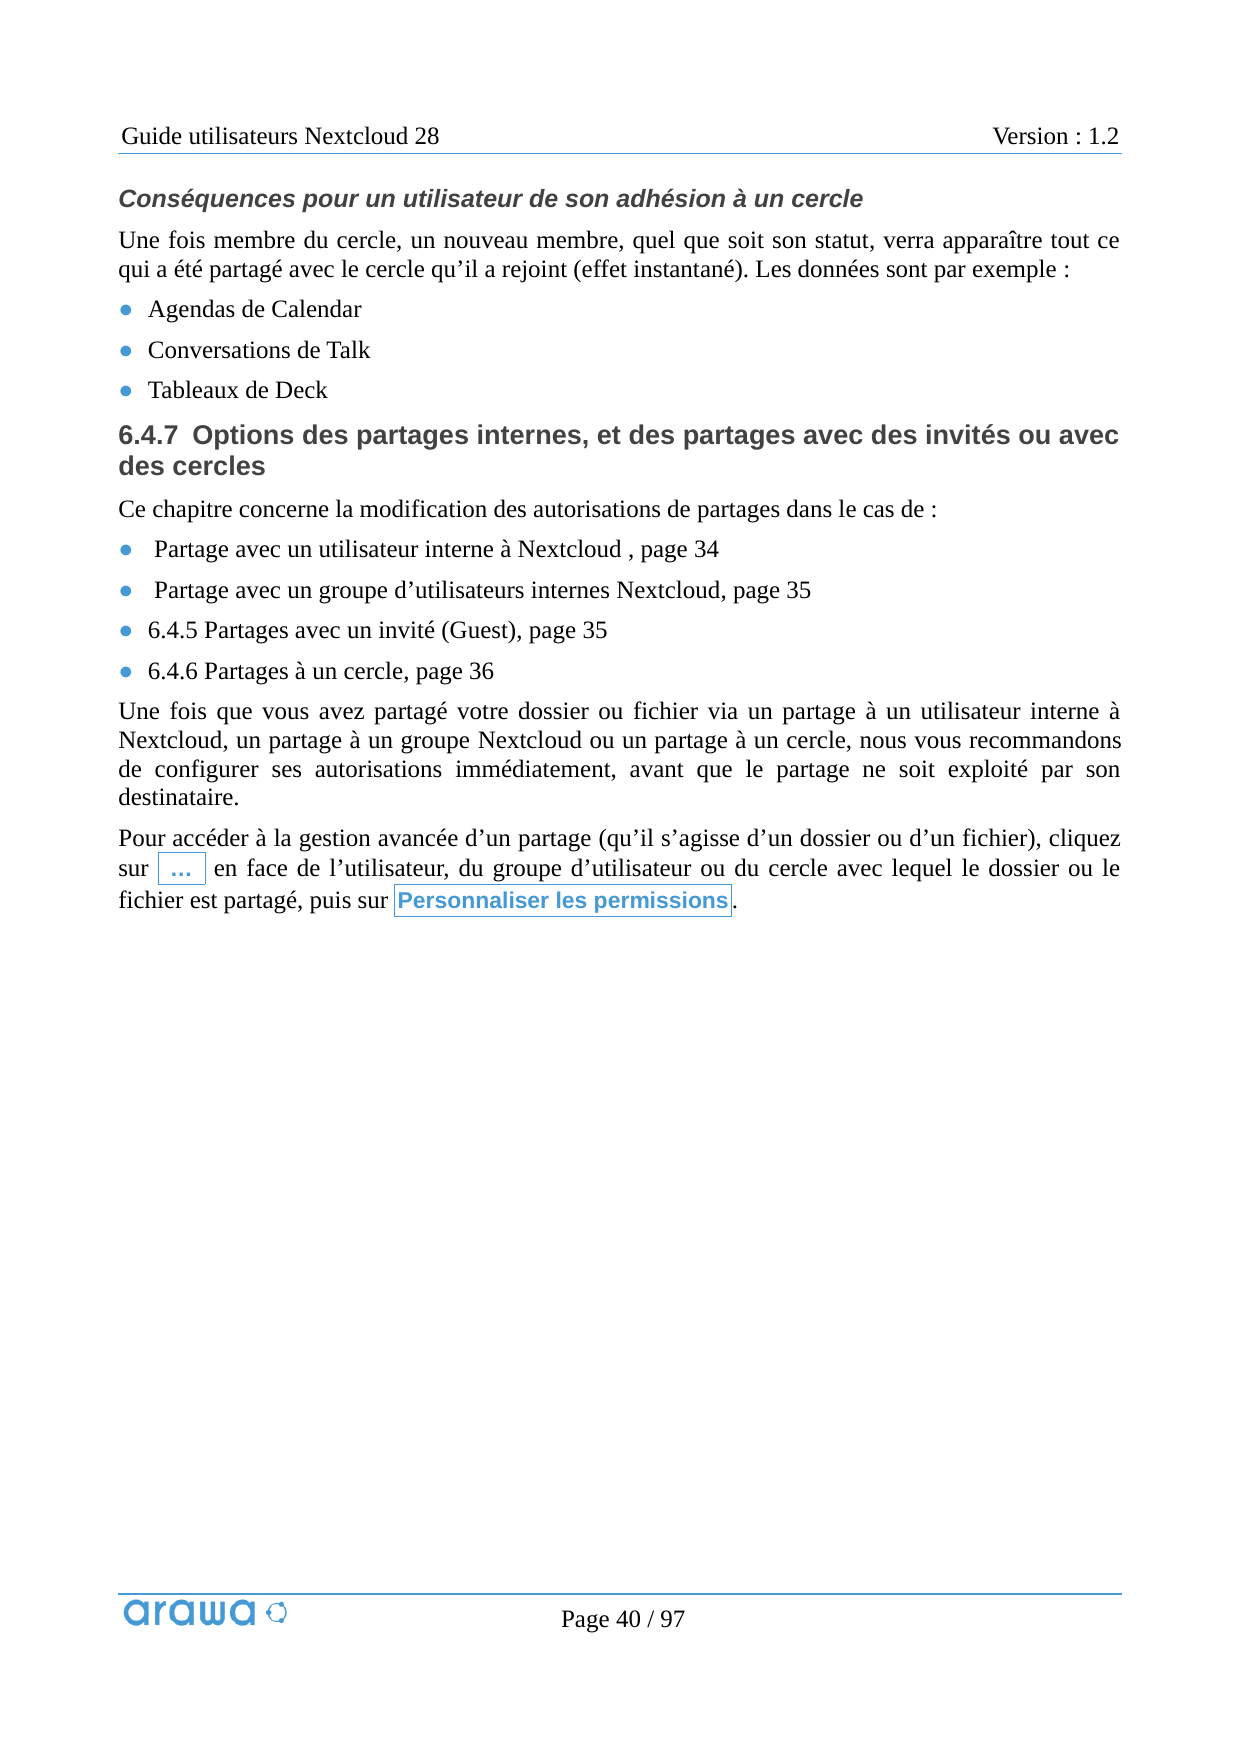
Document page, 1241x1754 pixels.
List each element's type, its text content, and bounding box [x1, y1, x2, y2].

text Pour accéder à la gestion avancée d’un partage (qu’il s’agisse d’un dossier ou d’un fichier), cliquez sur … en face de l’utilisateur, du groupe d’utilisateur ou du cercle avec lequel le dossier ou le fichier est partagé, puis sur Personnaliser les permissions. [118, 823, 1122, 917]
list Partage avec un utilisateur interne à Nextcloud , page 34 [118, 534, 1122, 563]
text Une fois membre du cercle, un nouveau membre, quel que soit son statut, verra apparaître tout ce qui a été partagé avec le cercle qu’il a rejoint (effet instantané). Les données sont par exemple : [118, 225, 1122, 282]
text Une fois que vous avez partagé votre dossier ou fichier via un partage à un utilisateur interne à Nextcloud, un partage à un groupe Nextcloud ou un partage à un cercle, nous vous recommandons de configurer ses autorisations immédiatement, avant que le partage ne soit exploité par son destinataire. [118, 696, 1122, 811]
list Conversations de Talk [118, 335, 1122, 363]
list 6.4.6 Partages à un cercle, page 36 [118, 656, 1122, 684]
list 6.4.5 Partages avec un invité (Guest), page 35 [118, 615, 1122, 644]
picture [121, 1597, 290, 1628]
list Agendas de Calendar [118, 294, 1122, 323]
list Tableaux de Deck [118, 375, 1122, 404]
list Partage avec un groupe d’utilisateurs internes Nextcloud, page 35 [118, 575, 1122, 603]
subtitle Conséquences pour un utilisateur de son adhésion à un cercle [118, 184, 1122, 212]
subtitle Options des partages internes, et des partages avec des invités ou avec des cercles [118, 419, 1122, 481]
text Ce chapitre concerne la modification des autorisations de partages dans le cas de : [118, 494, 1122, 522]
